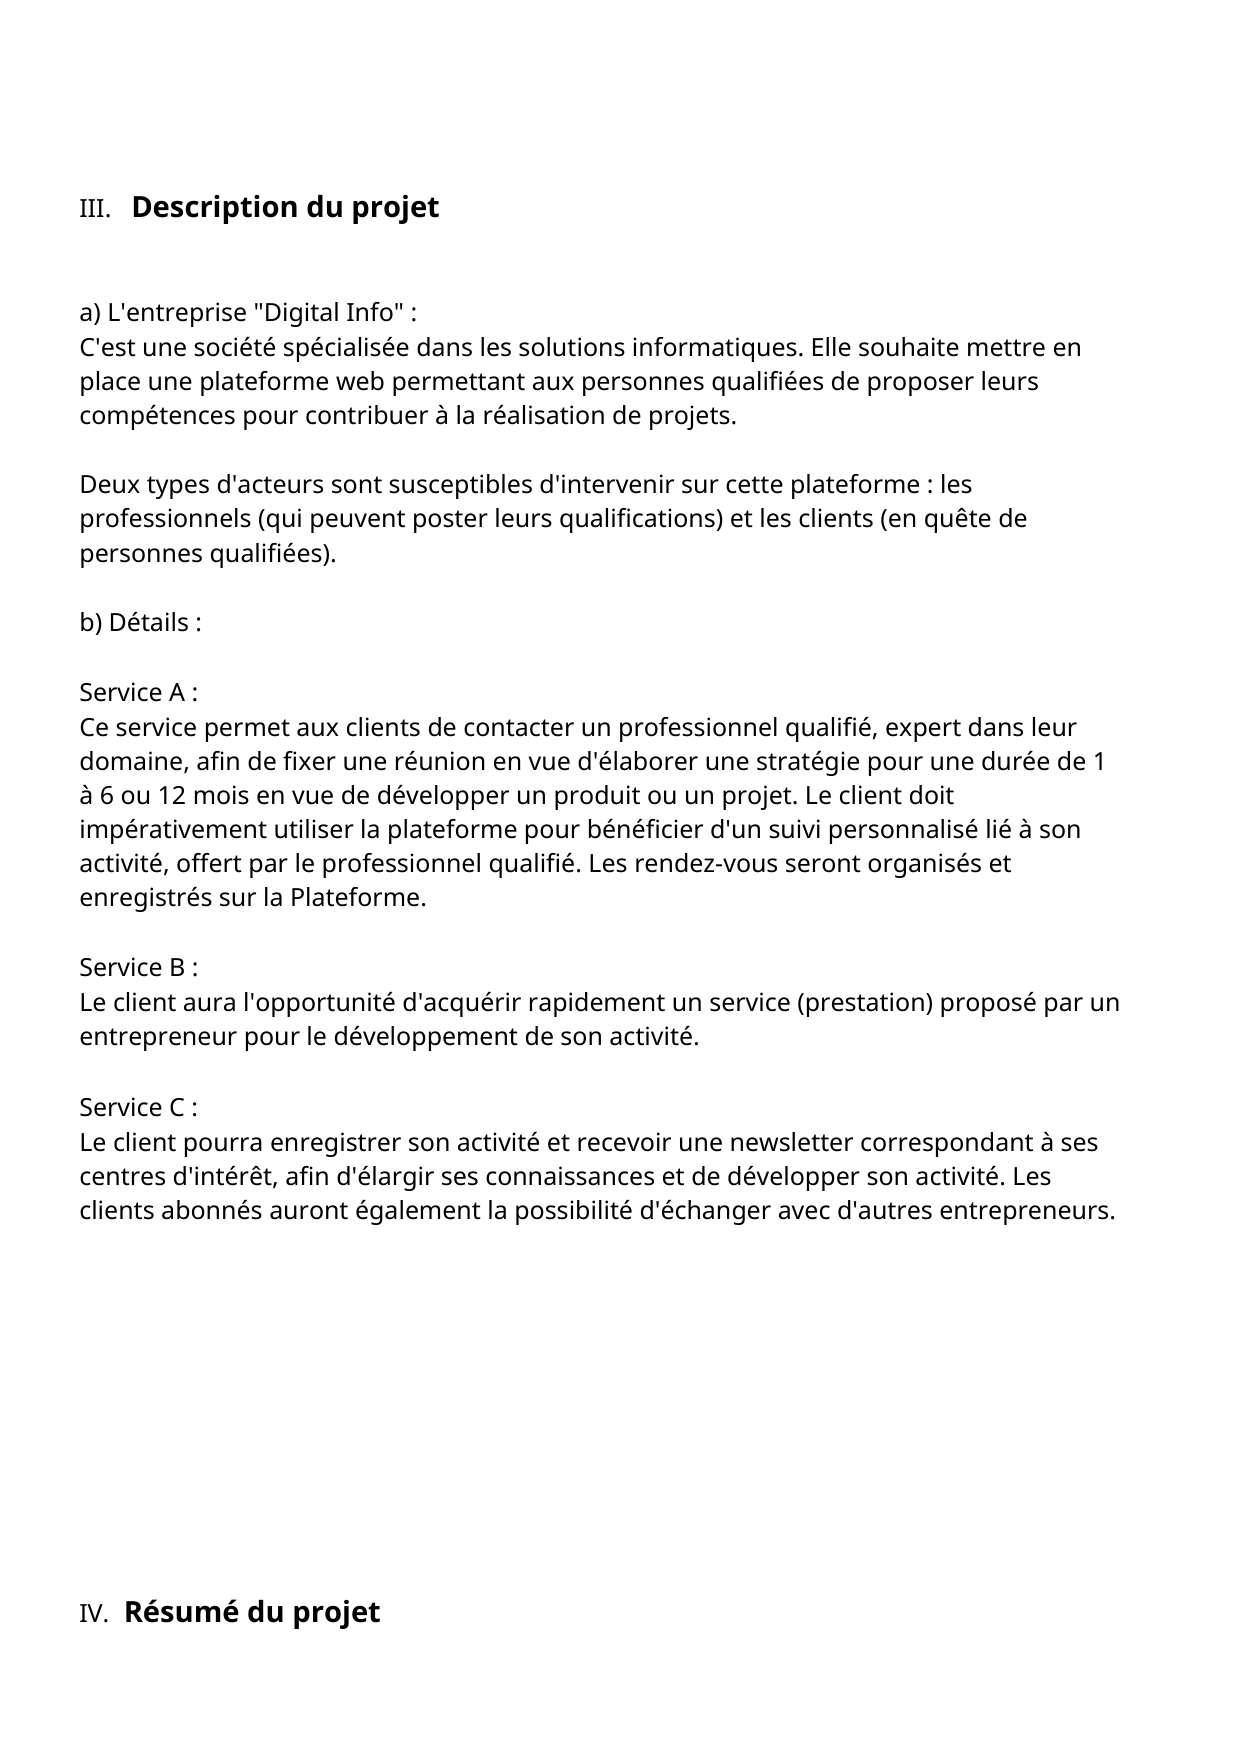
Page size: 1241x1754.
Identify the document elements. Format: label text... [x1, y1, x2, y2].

text Service A : [79, 675, 1121, 709]
text Ce service permet aux clients de contacter un professionnel qualifié, expert dans leur domaine, afin de fixer une réunion en vue d'élaborer une stratégie pour une durée de 1 à 6 ou 12 mois en vue de développer un produit ou un projet. Le client doit impérativement utiliser la plateforme pour bénéficier d'un suivi personnalisé lié à son activité, offert par le professionnel qualifié. Les rendez-vous seront organisés et enregistrés sur la Plateforme. [79, 710, 1121, 914]
text Service B : [79, 950, 1121, 984]
text Le client pourra enregistrer son activité et recevoir une newsletter correspondant à ses centres d'intérêt, afin d'élargir ses connaissances et de développer son activité. Les clients abonnés auront également la possibilité d'échanger avec d'autres entrepreneurs. [79, 1125, 1121, 1227]
text Le client aura l'opportunité d'acquérir rapidement un service (prestation) proposé par un entrepreneur pour le développement de son activité. [79, 985, 1121, 1053]
text C'est une société spécialisée dans les solutions informatiques. Elle souhaite mettre en place une plateforme web permettant aux personnes qualifiées de proposer leurs compétences pour contribuer à la réalisation de projets. [79, 329, 1121, 431]
text Deux types d'acteurs sont susceptibles d'intervenir sur cette plateforme : les professionnels (qui peuvent poster leurs qualifications) et les clients (en quête de personnes qualifiées). [79, 467, 1121, 569]
text Service C : [79, 1090, 1121, 1124]
text a) L'entreprise "Digital Info" : [79, 294, 1121, 328]
list Résumé du projet [79, 1591, 1121, 1631]
text b) Détails : [79, 605, 1121, 639]
list Description du projet [79, 186, 1121, 226]
